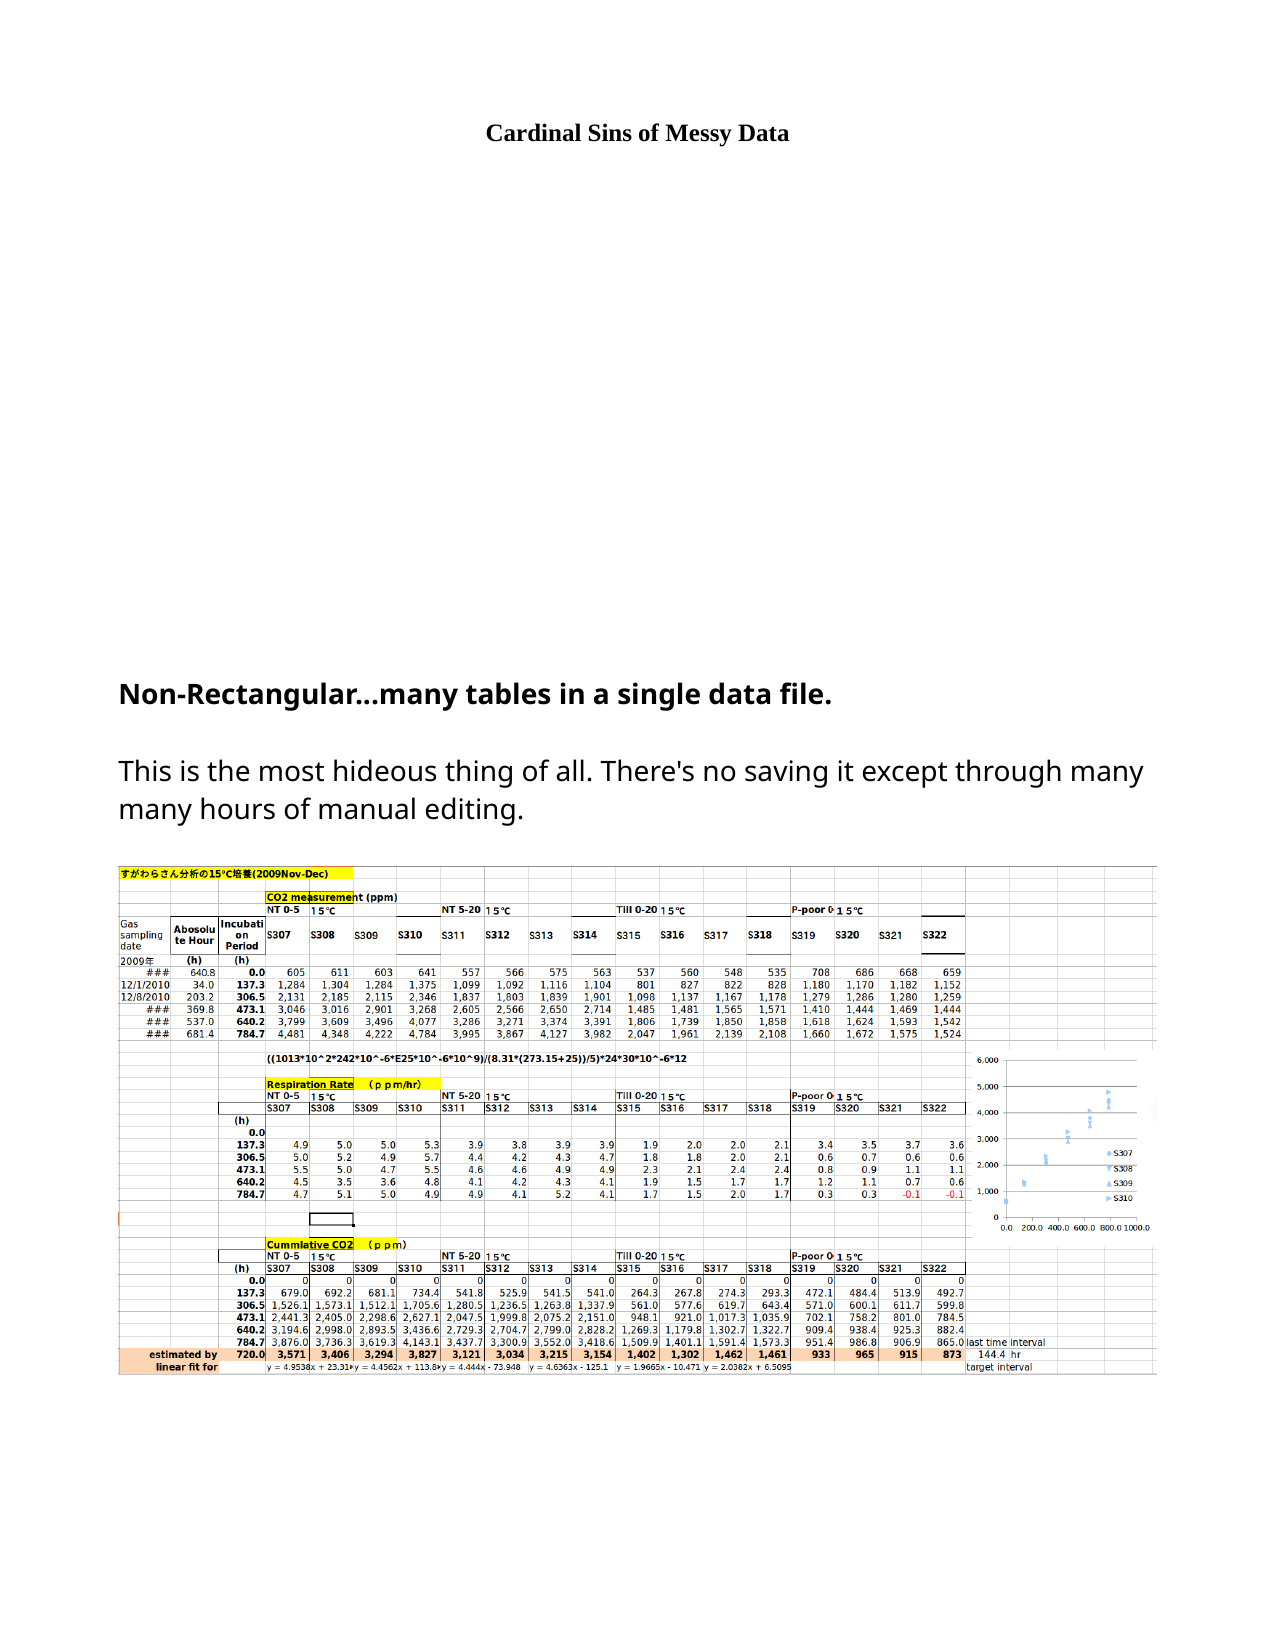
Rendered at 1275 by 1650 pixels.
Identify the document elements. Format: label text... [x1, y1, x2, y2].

text Non-Rectangular...many tables in a single data file. [118, 675, 1157, 713]
picture [118, 866, 1157, 1375]
text This is the most hideous thing of all. There's no saving it except through many many hours of manual editing. [118, 751, 1157, 828]
